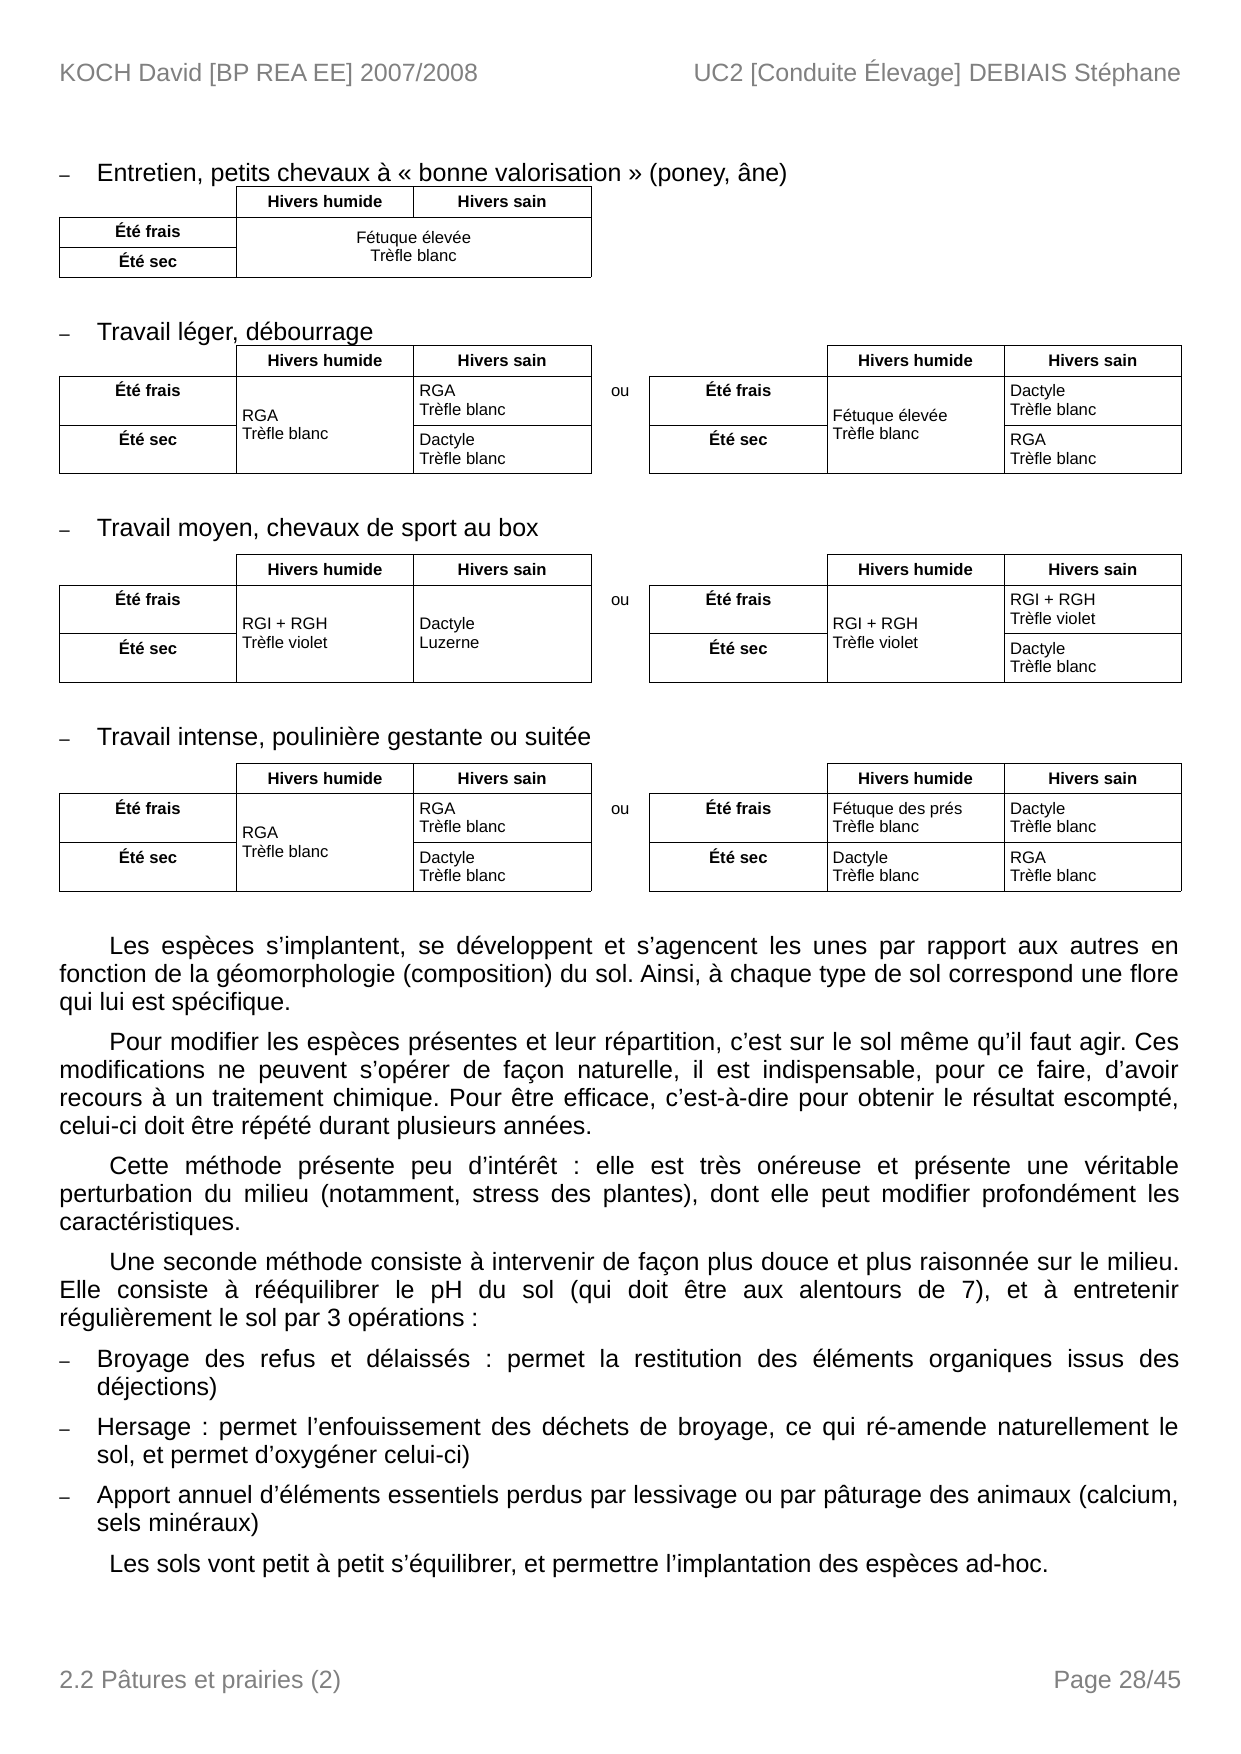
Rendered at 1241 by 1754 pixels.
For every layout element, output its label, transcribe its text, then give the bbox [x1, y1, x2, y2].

text Une seconde méthode consiste à intervenir de façon plus douce et plus raisonnée sur le milieu. Elle consiste à rééquilibrer le pH du sol (qui doit être aux alentours de 7), et à entretenir régulièrement le sol par 3 opérations : [59, 1248, 1181, 1332]
table_header [59, 763, 236, 793]
table_header [827, 186, 1004, 217]
table_cell [592, 247, 649, 277]
table_cell Été frais [60, 218, 236, 247]
table_header Hivers humide [828, 346, 1004, 376]
table_header [592, 554, 649, 584]
list Broyage des refus et délaissés : permet la restitution des éléments organiques issus des déjections) [59, 1344, 1181, 1400]
table_cell [1004, 247, 1181, 277]
text Cette méthode présente peu d’intérêt : elle est très onéreuse et présente une véritable perturbation du milieu (notamment, stress des plantes), dont elle peut modifier profondément les caractéristiques. [59, 1152, 1181, 1236]
table_cell Été frais [60, 586, 236, 633]
table_header Hivers sain [414, 346, 591, 376]
table_header [650, 345, 827, 376]
table_cell Dactyle Luzerne [414, 586, 591, 682]
table_cell [592, 217, 649, 247]
table_cell [592, 842, 649, 891]
list Hersage : permet l’enfouissement des déchets de broyage, ce qui ré-amende naturellement le sol, et permet d’oxygéner celui-ci) [59, 1413, 1181, 1469]
table_cell RGI + RGH Trèfle violet [237, 586, 413, 682]
table_cell RGA Trèfle blanc [1005, 426, 1181, 473]
table_cell Dactyle Trèfle blanc [414, 426, 591, 473]
table_cell Été sec [650, 426, 827, 473]
table_cell Dactyle Trèfle blanc [1005, 634, 1181, 682]
table_cell [592, 633, 649, 682]
table_cell Été sec [60, 248, 236, 277]
table_header [59, 554, 236, 584]
list Travail moyen, chevaux de sport au box [59, 514, 1181, 542]
table_cell RGA Trèfle blanc [1005, 843, 1181, 891]
table_header Hivers sain [414, 555, 591, 584]
table_cell Été frais [650, 586, 827, 633]
table_header Hivers humide [237, 346, 413, 376]
table_cell [1004, 217, 1181, 247]
text Les sols vont petit à petit s’équilibrer, et permettre l’implantation des espèces ad-hoc. [59, 1549, 1181, 1577]
table_header [650, 763, 827, 793]
table_header [1004, 186, 1181, 217]
table_cell Dactyle Trèfle blanc [828, 843, 1004, 891]
list Entretien, petits chevaux à « bonne valorisation » (poney, âne) [59, 158, 1181, 186]
table_cell Dactyle Trèfle blanc [1005, 794, 1181, 842]
table_header Hivers humide [237, 764, 413, 793]
list Travail léger, débourrage [59, 317, 1181, 345]
table_cell RGA Trèfle blanc [237, 377, 413, 473]
table_cell RGI + RGH Trèfle violet [828, 586, 1004, 682]
list Apport annuel d’éléments essentiels perdus par lessivage ou par pâturage des animaux (calcium, sels minéraux) [59, 1481, 1181, 1537]
table_header Hivers sain [1005, 346, 1181, 376]
table_cell Fétuque des prés Trèfle blanc [828, 794, 1004, 842]
table_header Hivers humide [828, 764, 1004, 793]
table_cell [827, 217, 1004, 247]
table_cell RGA Trèfle blanc [414, 377, 591, 424]
table_cell Été frais [60, 377, 236, 424]
table_header [592, 186, 649, 217]
table_cell [650, 247, 827, 277]
table_header Hivers sain [414, 187, 591, 217]
table_cell [592, 425, 649, 473]
table_cell ou [592, 585, 649, 633]
table_cell [827, 247, 1004, 277]
table_header [59, 345, 236, 376]
table_cell Été sec [60, 426, 236, 473]
table_header [59, 186, 236, 217]
table_header Hivers humide [237, 187, 413, 217]
table_cell Fétuque élevée Trèfle blanc [828, 377, 1004, 473]
table_cell ou [592, 376, 649, 424]
table_cell Été frais [650, 377, 827, 424]
table_header [592, 763, 649, 793]
table_cell Dactyle Trèfle blanc [414, 843, 591, 891]
table_header Hivers sain [1005, 764, 1181, 793]
table_cell Dactyle Trèfle blanc [1005, 377, 1181, 424]
table_header [650, 186, 827, 217]
table_header Hivers humide [828, 555, 1004, 584]
table_header Hivers sain [414, 764, 591, 793]
table_header Hivers humide [237, 555, 413, 584]
table_cell Fétuque élevée Trèfle blanc [237, 218, 591, 277]
table_header [650, 554, 827, 584]
table_cell ou [592, 793, 649, 842]
table_cell Été sec [650, 634, 827, 682]
table_cell RGA Trèfle blanc [237, 794, 413, 891]
table_header [592, 345, 649, 376]
table_header Hivers sain [1005, 555, 1181, 584]
table_cell RGA Trèfle blanc [414, 794, 591, 842]
table_cell RGI + RGH Trèfle violet [1005, 586, 1181, 633]
text Pour modifier les espèces présentes et leur répartition, c’est sur le sol même qu’il faut agir. Ces modifications ne peuvent s’opérer de façon naturelle, il est indispensable, pour ce faire, d’avoir recours à un traitement chimique. Pour être efficace, c’est-à-dire pour obtenir le résultat escompté, celui-ci doit être répété durant plusieurs années. [59, 1028, 1181, 1139]
table_cell Été frais [60, 794, 236, 842]
text Les espèces s’implantent, se développent et s’agencent les unes par rapport aux autres en fonction de la géomorphologie (composition) du sol. Ainsi, à chaque type de sol correspond une flore qui lui est spécifique. [59, 932, 1181, 1015]
table_cell Été sec [650, 843, 827, 891]
table_cell Été sec [60, 634, 236, 682]
table_cell Été frais [650, 794, 827, 842]
list Travail intense, poulinière gestante ou suitée [59, 723, 1181, 751]
table_cell Été sec [60, 843, 236, 891]
table_cell [650, 217, 827, 247]
